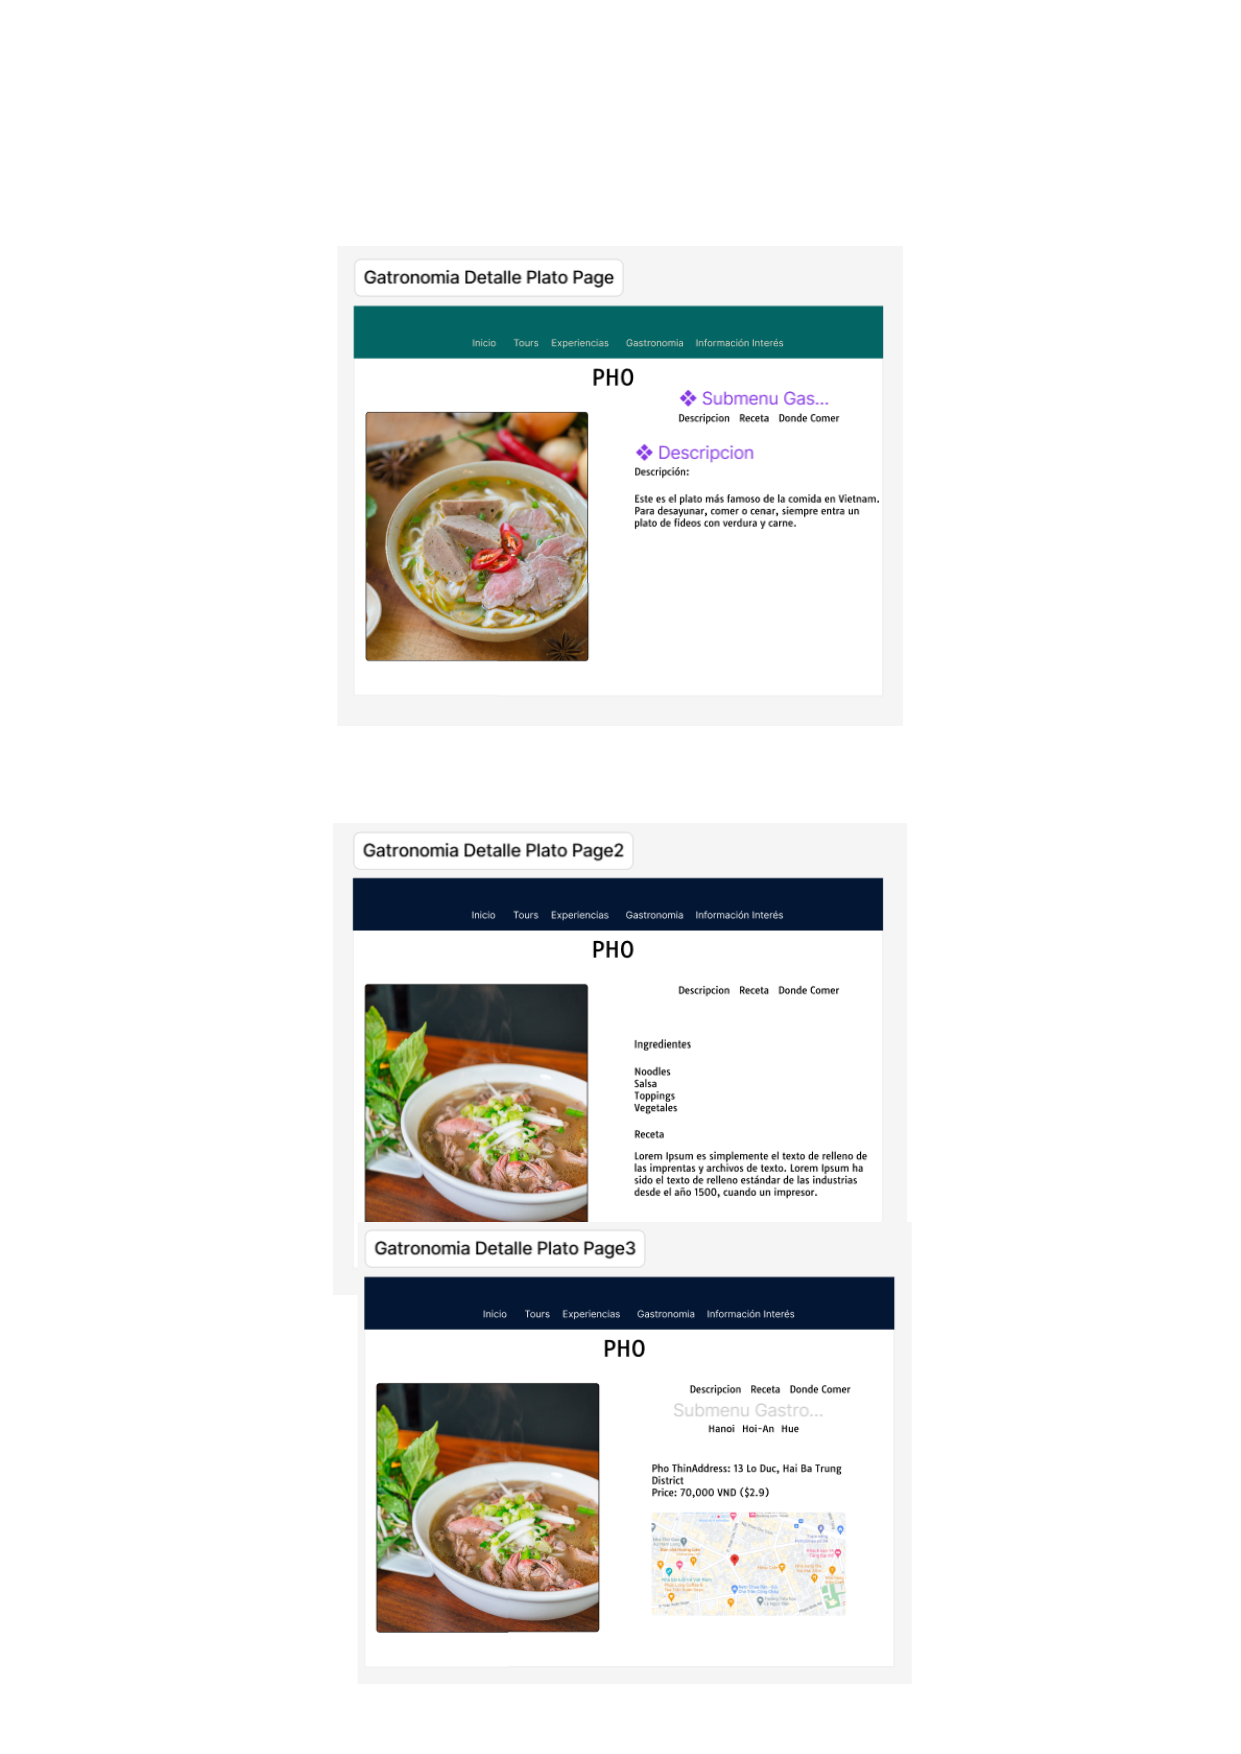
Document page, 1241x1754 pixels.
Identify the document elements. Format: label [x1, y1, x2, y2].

picture [337, 246, 903, 726]
picture [333, 823, 912, 1684]
